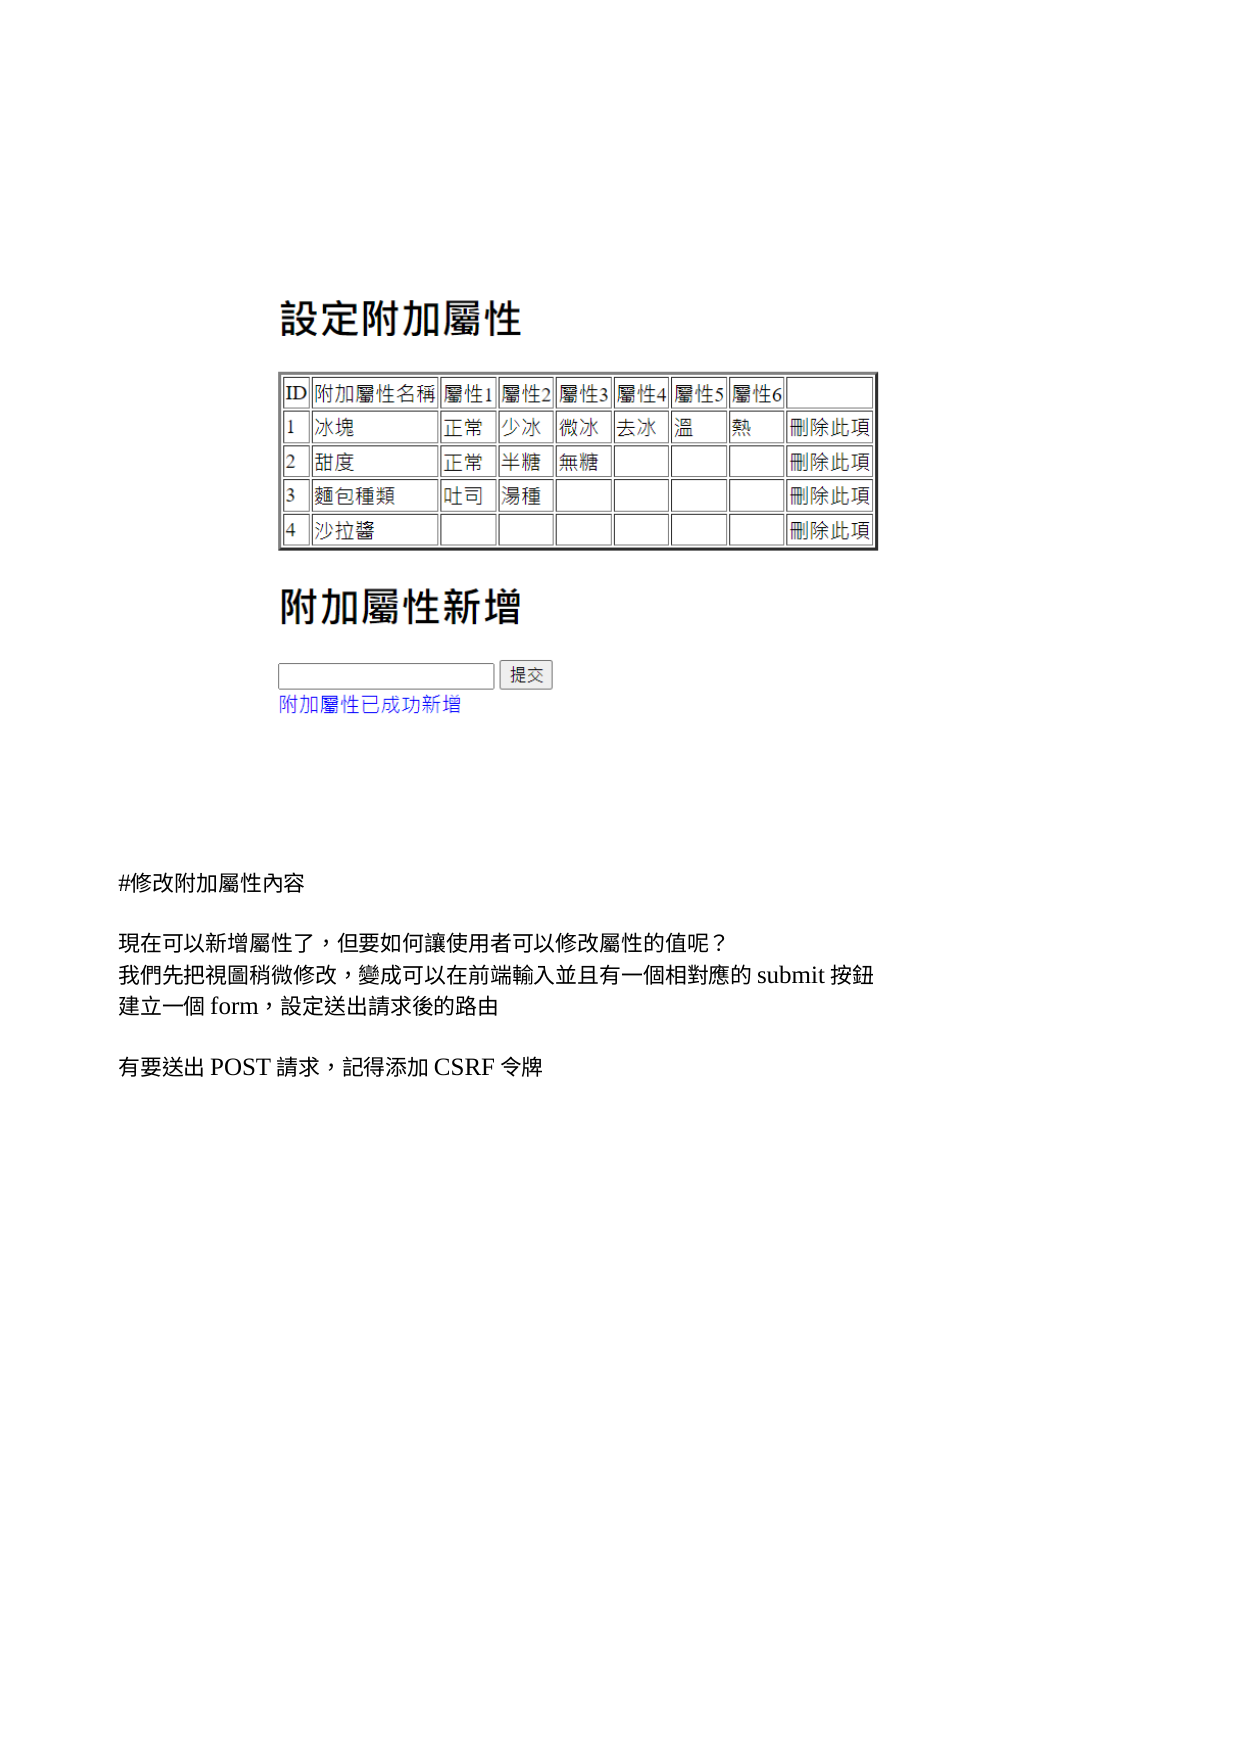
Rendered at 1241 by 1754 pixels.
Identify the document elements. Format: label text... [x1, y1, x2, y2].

text 我們先把視圖稍微修改，變成可以在前端輸入並且有一個相對應的submit按鈕 [118, 958, 1122, 989]
text #修改附加屬性內容 [118, 866, 1122, 897]
text 建立一個form，設定送出請求後的路由 [118, 989, 1122, 1021]
text 有要送出POST請求，記得添加CSRF令牌 [118, 1050, 1122, 1081]
text 現在可以新增屬性了，但要如何讓使用者可以修改屬性的值呢？ [118, 926, 1122, 958]
picture [271, 290, 969, 753]
